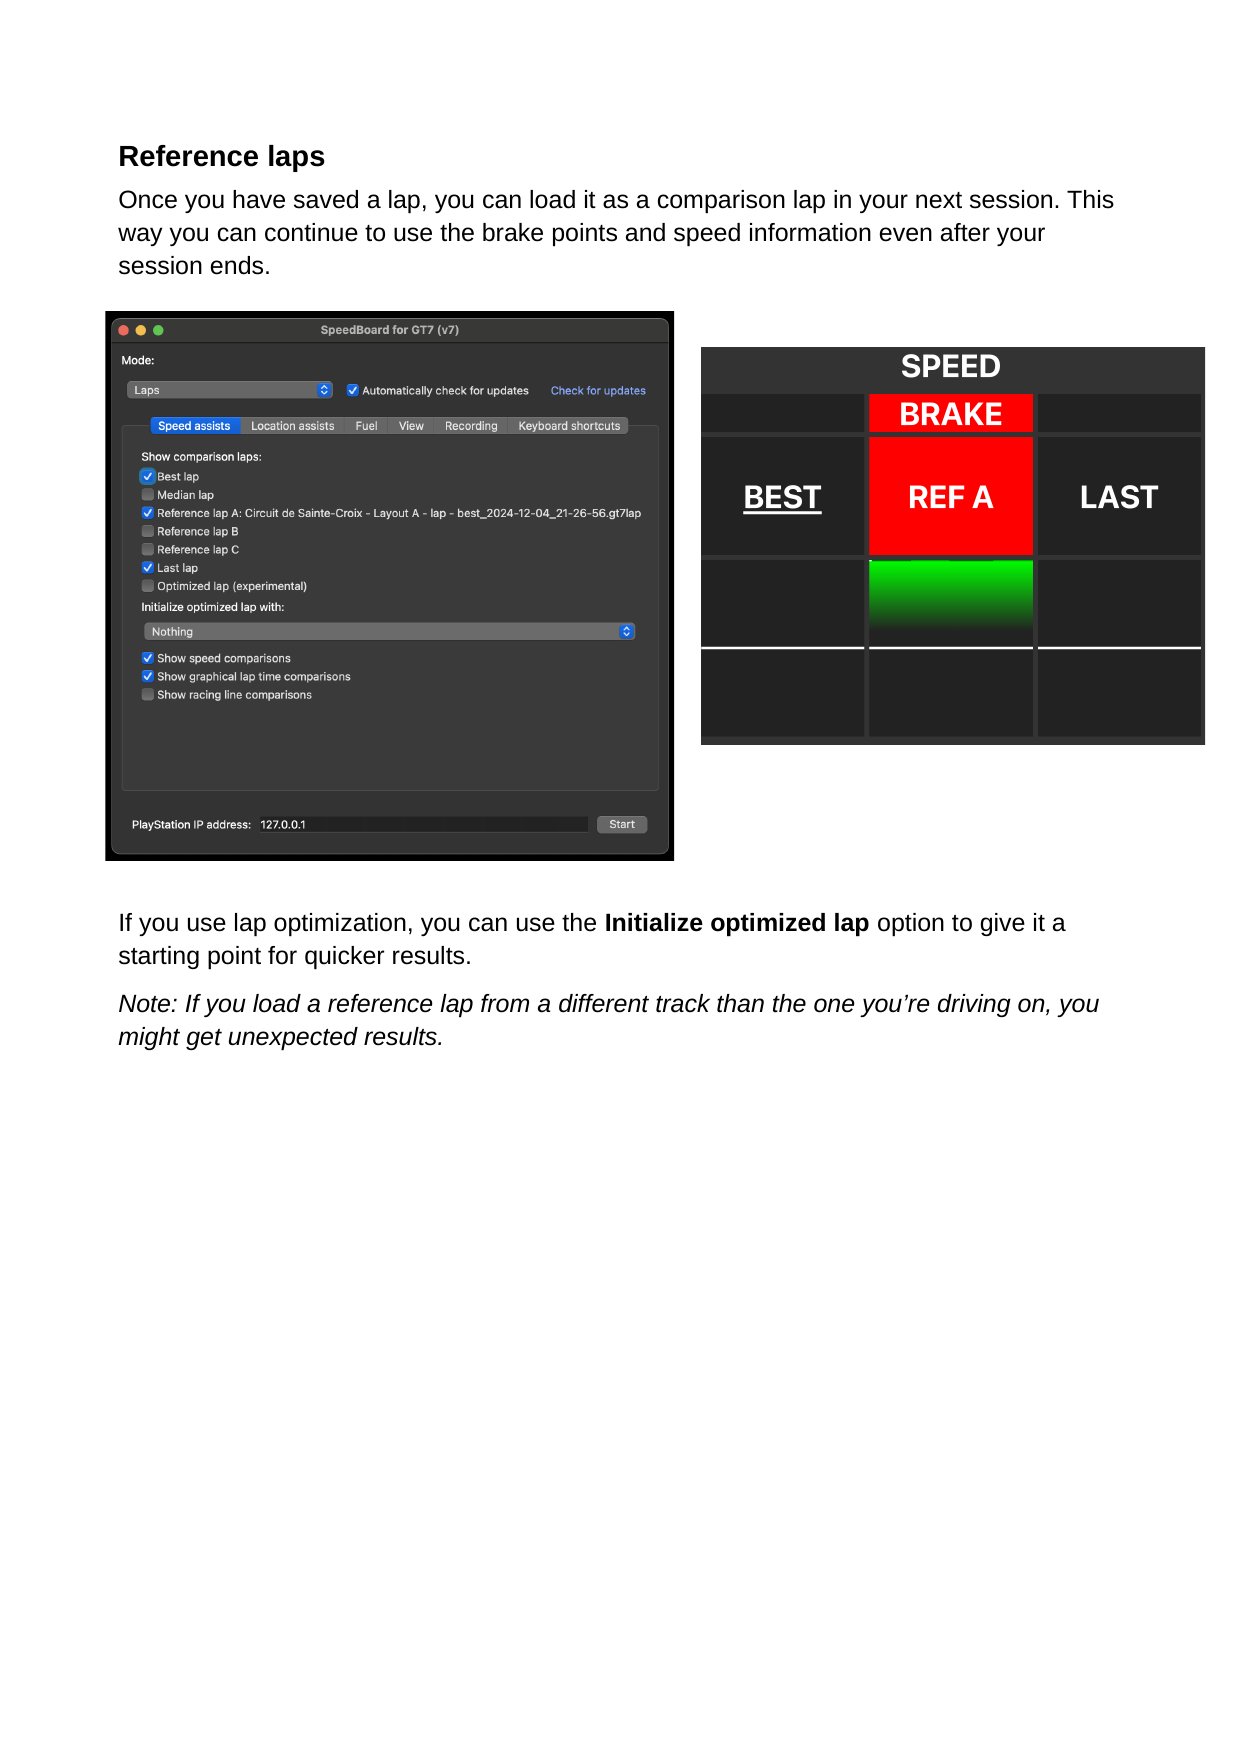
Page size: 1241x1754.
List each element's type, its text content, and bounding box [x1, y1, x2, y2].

picture [701, 347, 1205, 745]
text If you use lap optimization, you can use the Initialize optimized lap option to give it a starting point for quicker results. [118, 908, 1122, 970]
picture [105, 311, 675, 861]
subtitle Reference laps [118, 139, 1122, 172]
text Once you have saved a lap, you can load it as a comparison lap in your next session. This way you can continue to use the brake points and speed information even after your session ends. [118, 185, 1122, 280]
text Note: If you load a reference lap from a different track than the one you’re driving on, you might get unexpected results. [118, 989, 1122, 1050]
